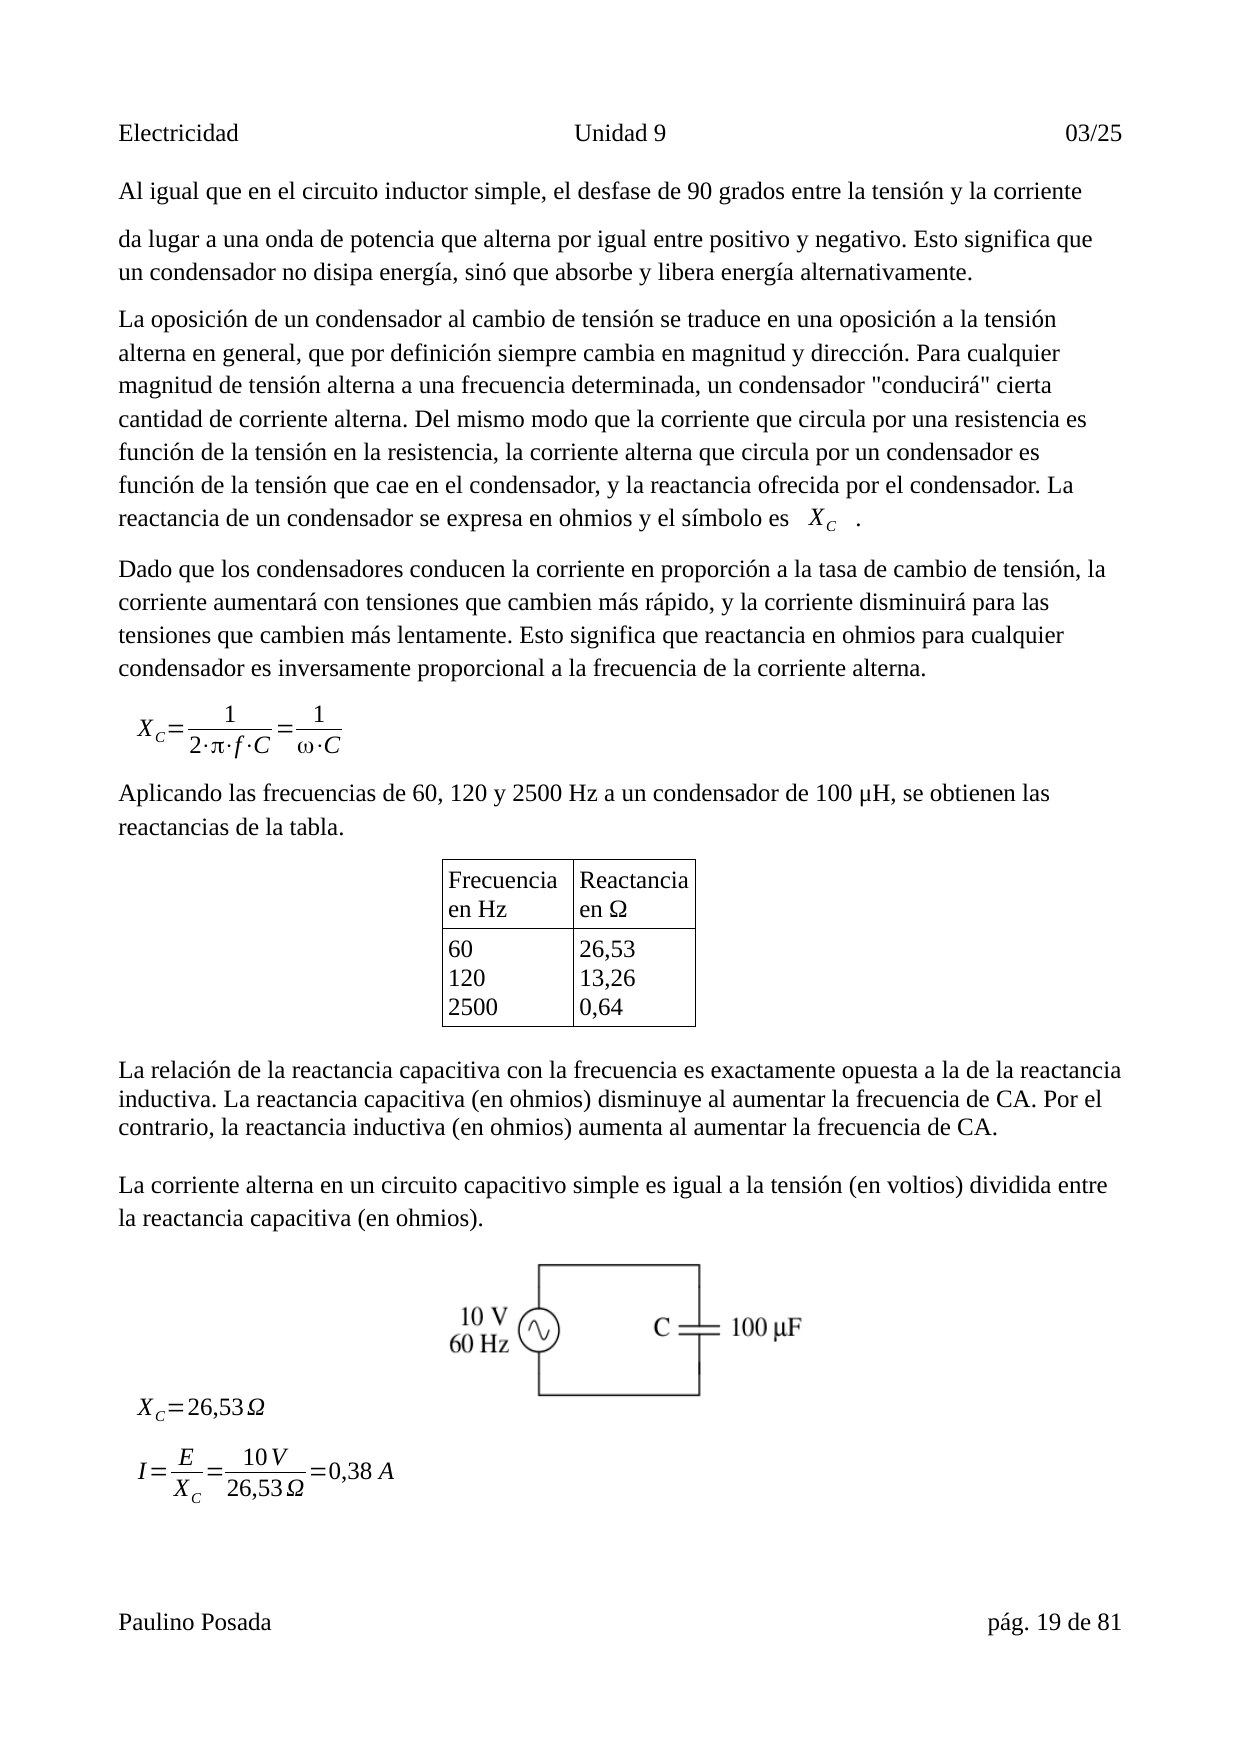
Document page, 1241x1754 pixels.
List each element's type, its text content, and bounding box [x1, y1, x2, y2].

text La corriente alterna en un circuito capacitivo simple es igual a la tensión (en voltios) dividida entre la reactancia capacitiva (en ohmios). [118, 1170, 1122, 1232]
table_header Frecuencia en Hz [443, 860, 573, 928]
text La oposición de un condensador al cambio de tensión se traduce en una oposición a la tensión alterna en general, que por definición siempre cambia en magnitud y dirección. Para cualquier magnitud de tensión alterna a una frecuencia determinada, un condensador "conducirá" cierta cantidad de corriente alterna. Del mismo modo que la corriente que circula por una resistencia es función de la tensión en la resistencia, la corriente alterna que circula por un condensador es función de la tensión que cae en el condensador, y la reactancia ofrecida por el condensador. La reactancia de un condensador se expresa en ohmios y el símbolo es. [118, 304, 1122, 535]
picture [434, 1250, 806, 1409]
text La relación de la reactancia capacitiva con la frecuencia es exactamente opuesta a la de la reactancia inductiva. La reactancia capacitiva (en ohmios) disminuye al aumentar la frecuencia de CA. Por el contrario, la reactancia inductiva (en ohmios) aumenta al aumentar la frecuencia de CA. [118, 1055, 1122, 1141]
table_cell 60 120 2500 [443, 929, 573, 1026]
text da lugar a una onda de potencia que alterna por igual entre positivo y negativo. Esto significa que un condensador no disipa energía, sinó que absorbe y libera energía alternativamente. [118, 224, 1122, 286]
text Dado que los condensadores conducen la corriente en proporción a la tasa de cambio de tensión, la corriente aumentará con tensiones que cambien más rápido, y la corriente disminuirá para las tensiones que cambien más lentamente. Esto significa que reactancia en ohmios para cualquier condensador es inversamente proporcional a la frecuencia de la corriente alterna. [118, 554, 1122, 682]
table_cell 26,53 13,26 0,64 [574, 929, 695, 1026]
text Aplicando las frecuencias de 60, 120 y 2500 Hz a un condensador de 100 μH, se obtienen las reactancias de la tabla. [118, 778, 1122, 840]
text Al igual que en el circuito inductor simple, el desfase de 90 grados entre la tensión y la corriente [118, 176, 1122, 205]
table_header Reactancia en Ω [574, 860, 695, 928]
